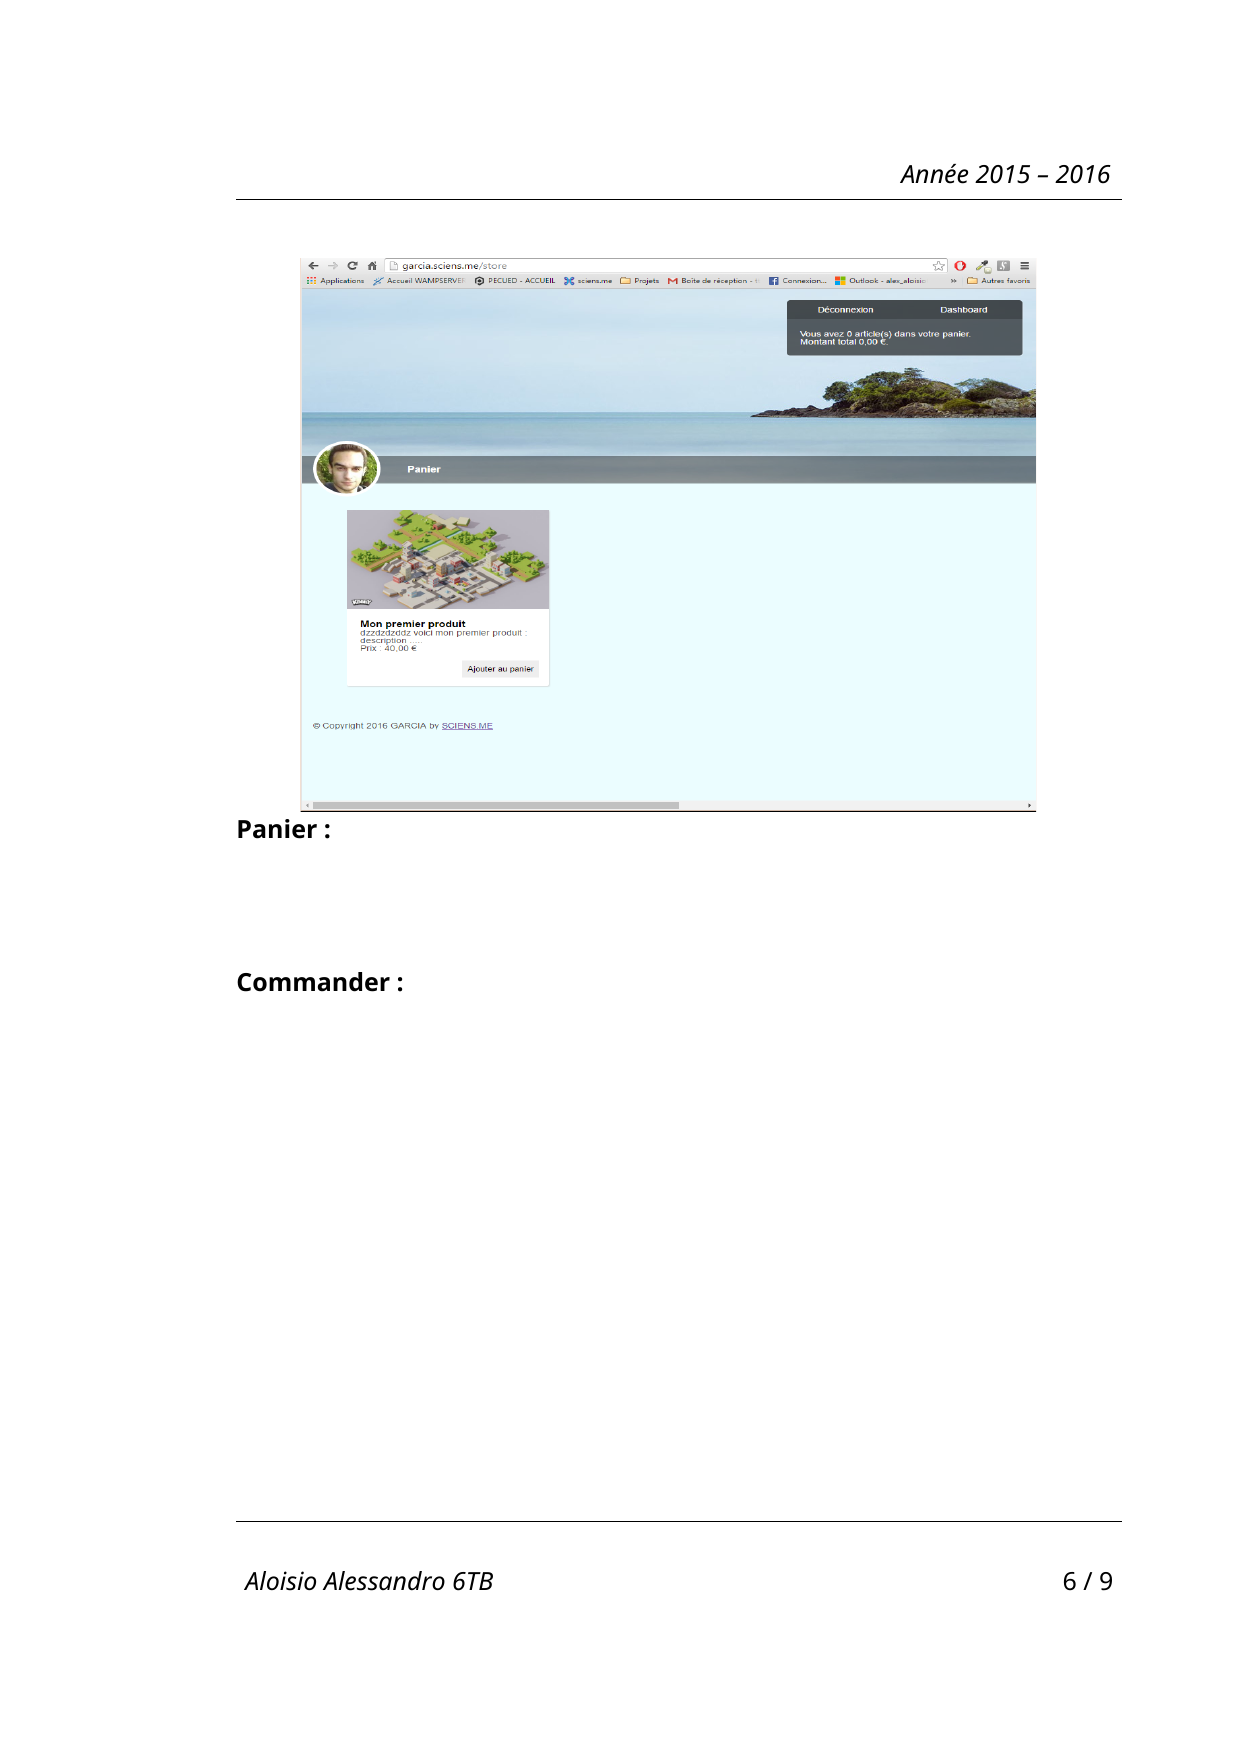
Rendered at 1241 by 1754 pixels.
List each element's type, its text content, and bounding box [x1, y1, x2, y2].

picture [300, 258, 1037, 812]
text Commander : [236, 964, 1122, 998]
text Panier : [236, 258, 1122, 846]
